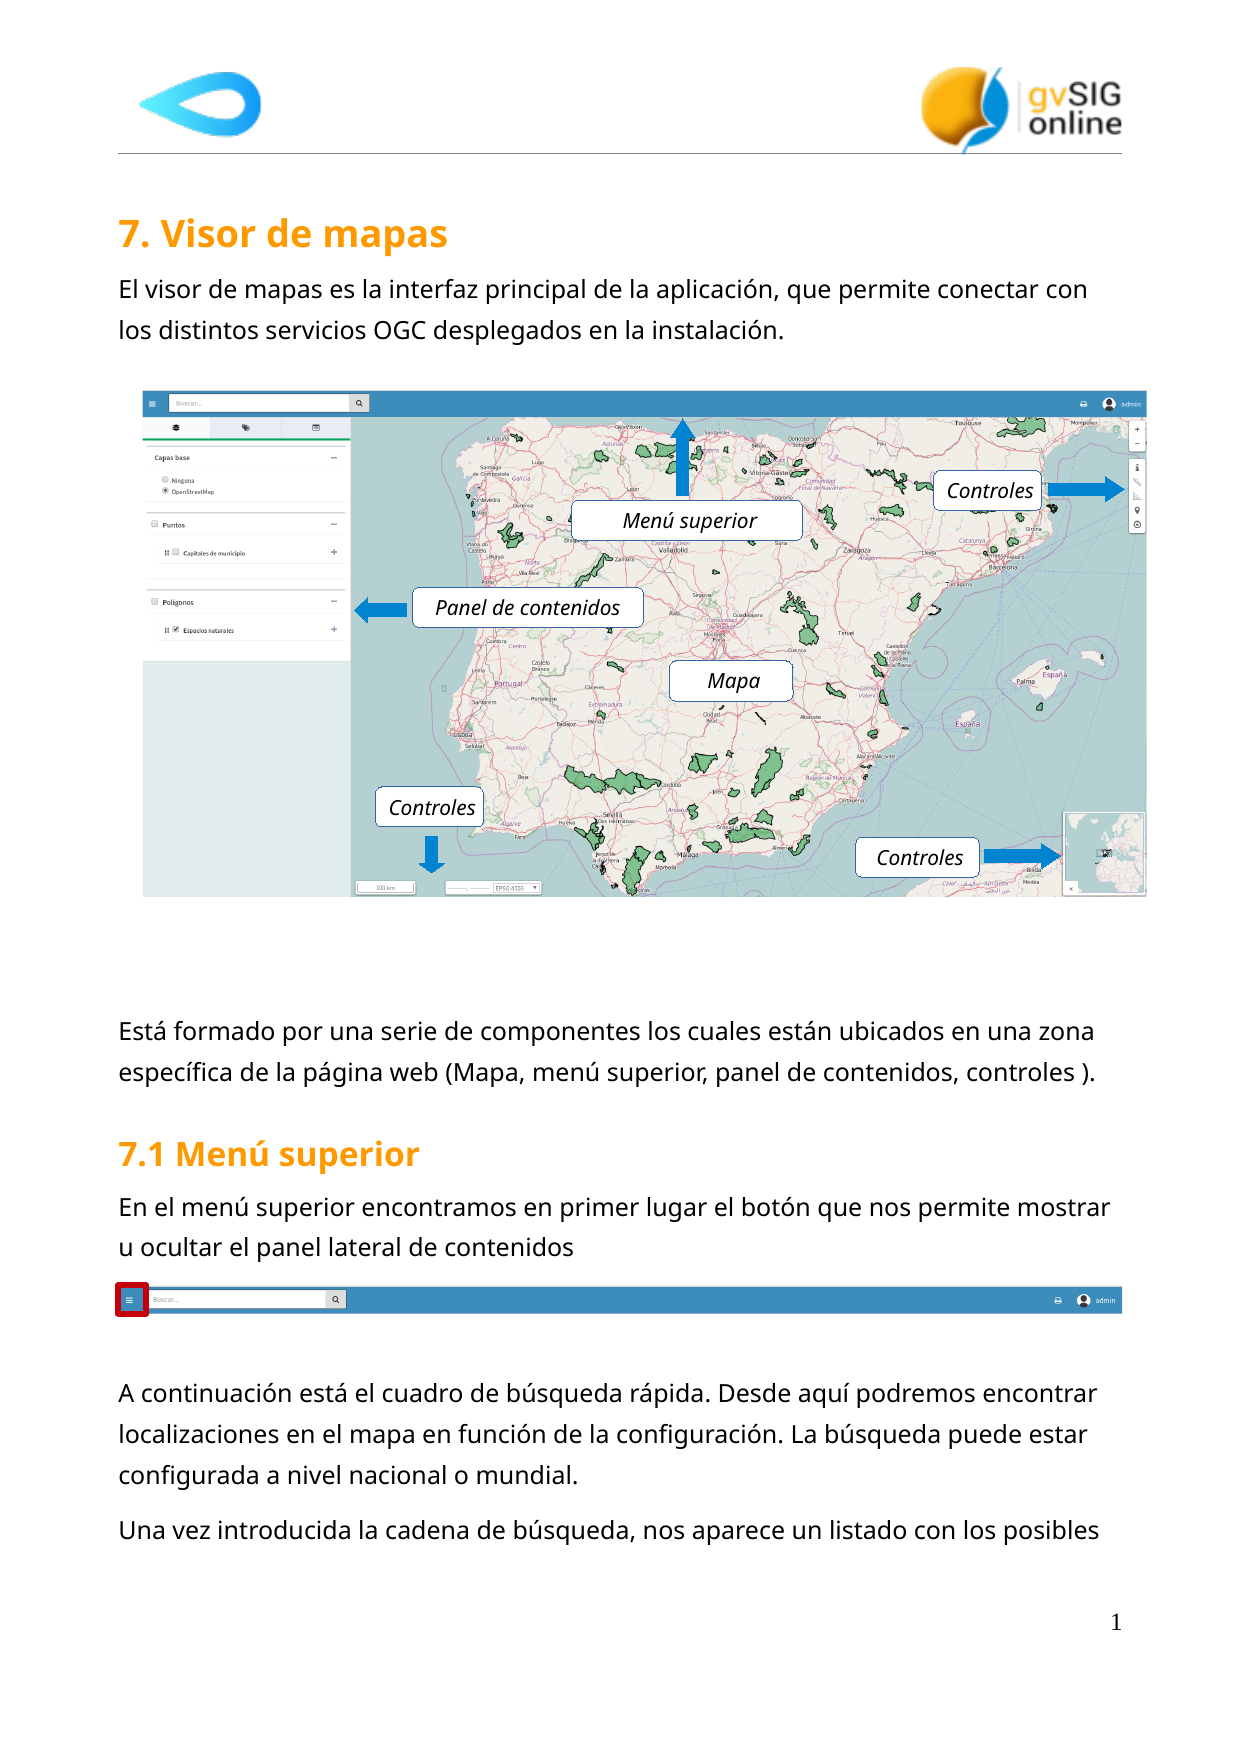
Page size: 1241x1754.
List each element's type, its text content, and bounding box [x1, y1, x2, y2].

text Está formado por una serie de componentes los cuales están ubicados en una zona específica de la página web (Mapa, menú superior, panel de contenidos, controles ). [118, 1014, 1122, 1089]
text En el menú superior encontramos en primer lugar el botón que nos permite mostrar u ocultar el panel lateral de contenidos [118, 1189, 1122, 1264]
text El visor de mapas es la interfaz principal de la aplicación, que permite conectar con los distintos servicios OGC desplegados en la instalación. [118, 271, 1122, 346]
picture [142, 390, 1147, 897]
picture [921, 67, 1122, 155]
picture [121, 1288, 143, 1311]
text A continuación está el cuadro de búsqueda rápida. Desde aquí podremos encontrar localizaciones en el mapa en función de la configuración. La búsqueda puede estar configurada a nivel nacional o mundial. [118, 1376, 1122, 1492]
picture [119, 62, 282, 154]
text Una vez introducida la cadena de búsqueda, nos aparece un listado con los posibles [118, 1513, 1122, 1547]
picture [149, 1285, 1123, 1314]
subtitle 7.1 Menú superior [118, 1131, 1122, 1177]
subtitle 7. Visor de mapas [118, 207, 1122, 259]
